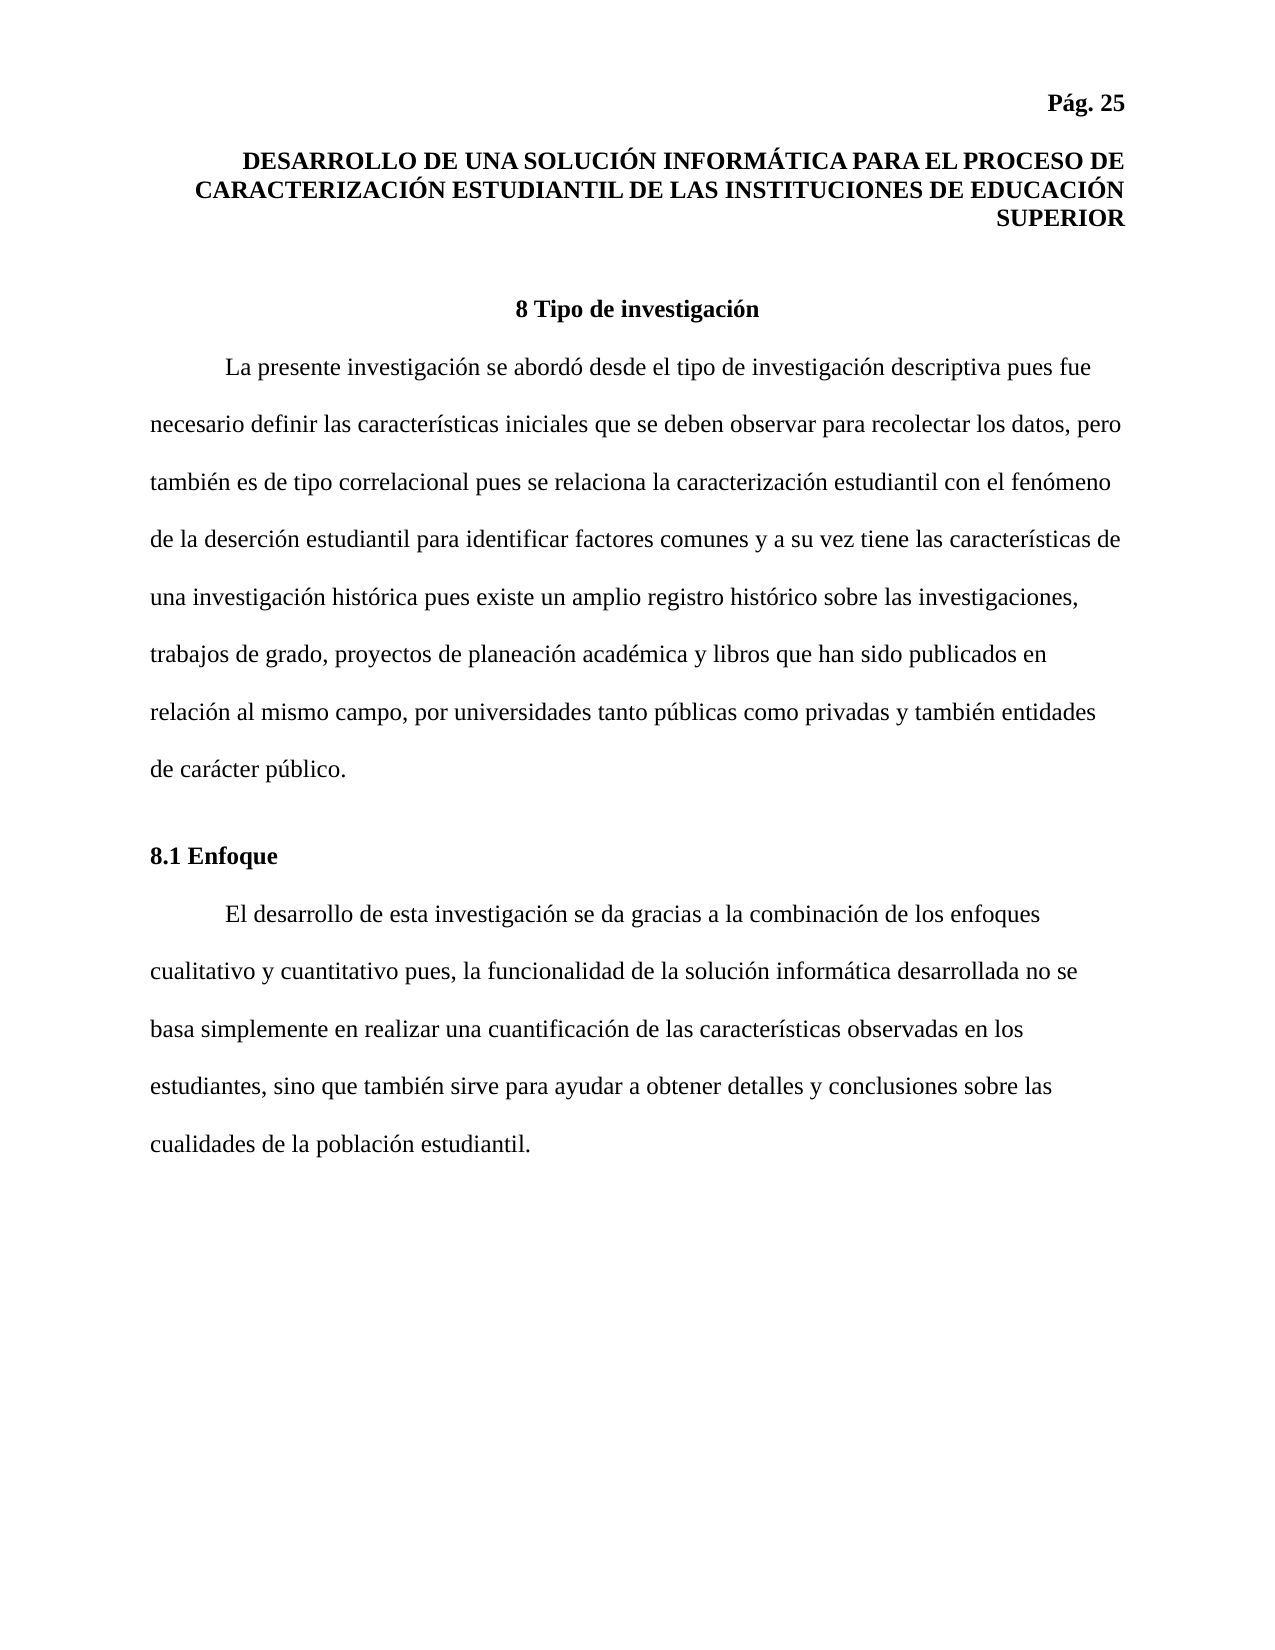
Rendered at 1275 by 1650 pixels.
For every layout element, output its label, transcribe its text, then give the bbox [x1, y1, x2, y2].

text La presente investigación se abordó desde el tipo de investigación descriptiva pues fue necesario definir las características iniciales que se deben observar para recolectar los datos, pero también es de tipo correlacional pues se relaciona la caracterización estudiantil con el fenómeno de la deserción estudiantil para identificar factores comunes y a su vez tiene las características de una investigación histórica pues existe un amplio registro histórico sobre las investigaciones, trabajos de grado, proyectos de planeación académica y libros que han sido publicados en relación al mismo campo, por universidades tanto públicas como privadas y también entidades de carácter público. [150, 352, 1125, 783]
subtitle 8 Tipo de investigación [150, 294, 1125, 323]
subtitle 8.1 Enfoque [150, 841, 1125, 870]
text El desarrollo de esta investigación se da gracias a la combinación de los enfoques cualitativo y cuantitativo pues, la funcionalidad de la solución informática desarrollada no se basa simplemente en realizar una cuantificación de las características observadas en los estudiantes, sino que también sirve para ayudar a obtener detalles y conclusiones sobre las cualidades de la población estudiantil. [150, 899, 1125, 1158]
